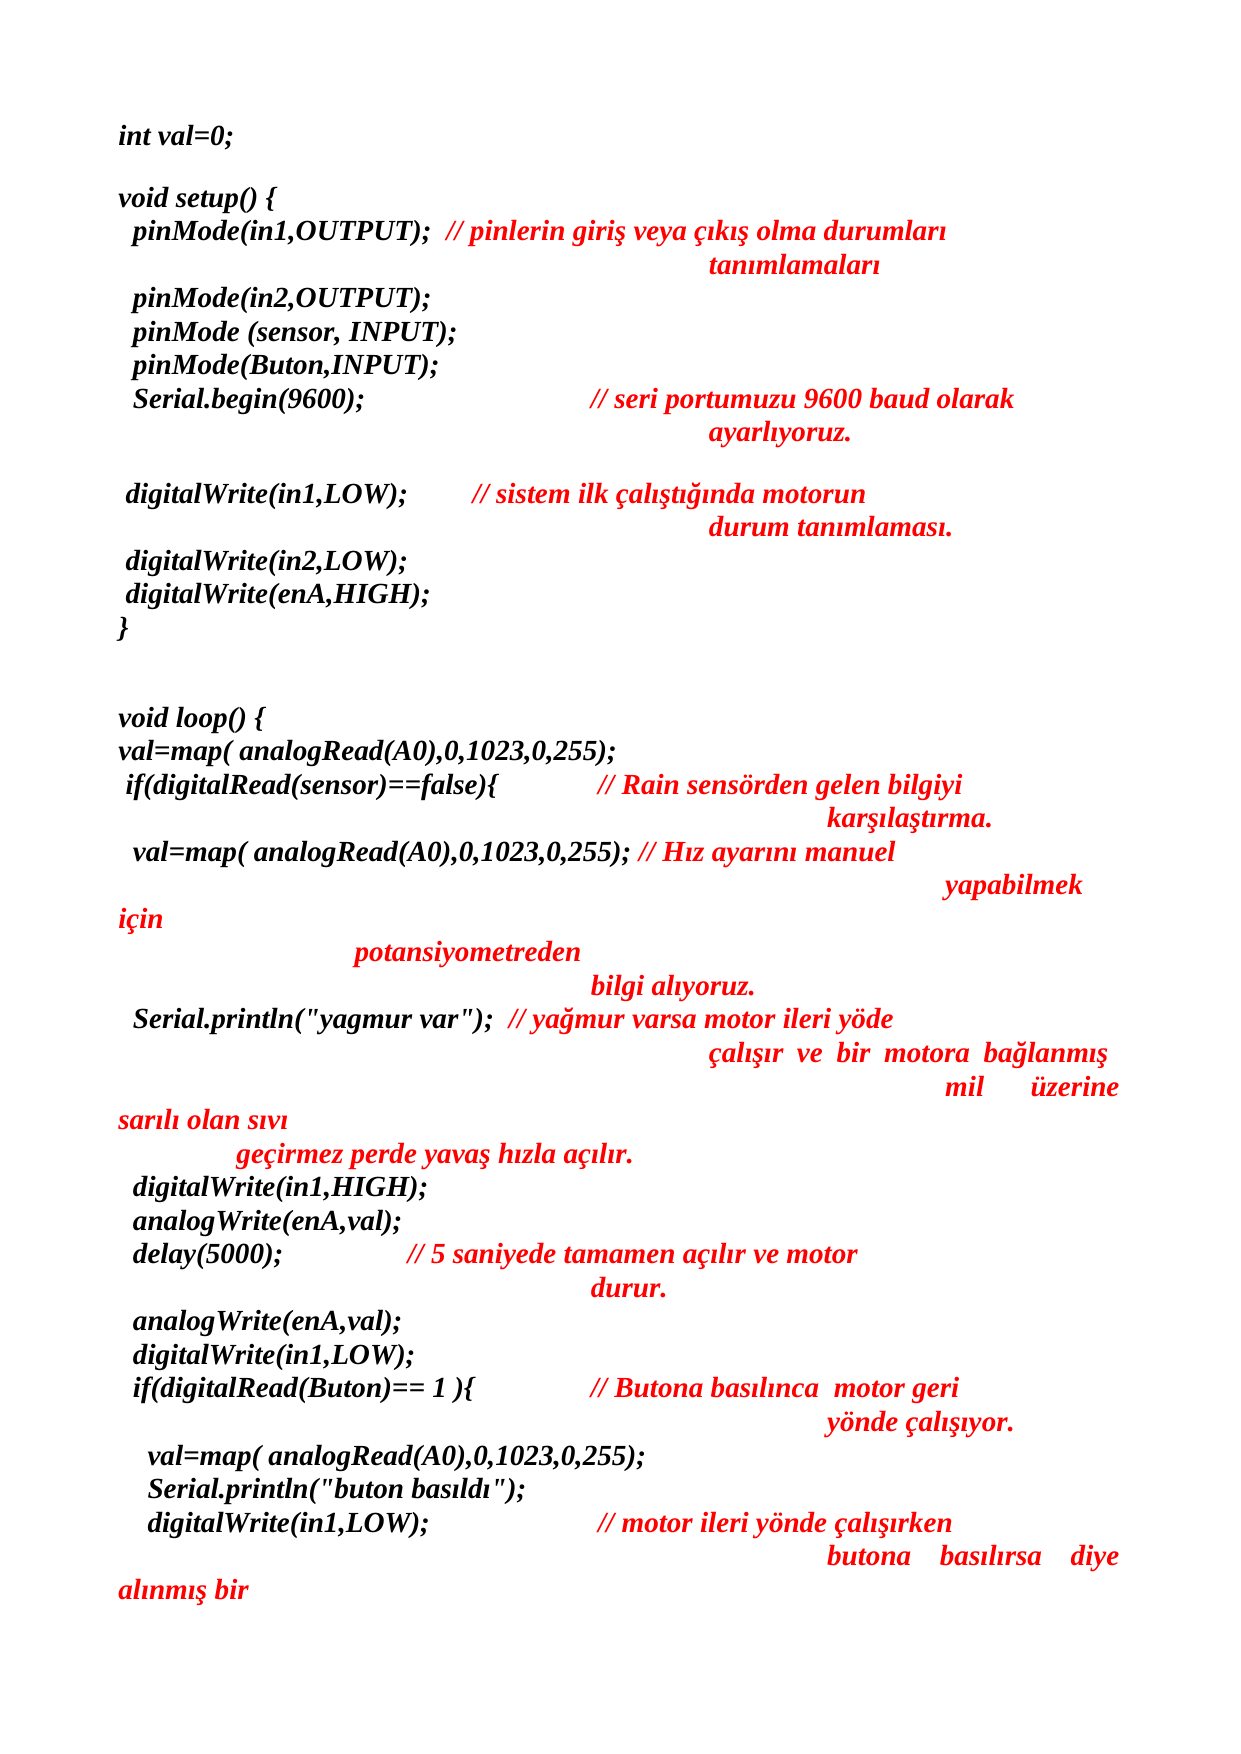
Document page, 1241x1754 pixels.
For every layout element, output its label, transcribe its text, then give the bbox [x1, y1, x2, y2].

text pinMode (sensor, INPUT); [118, 314, 1122, 347]
text analogWrite(enA,val); [118, 1303, 1122, 1337]
text val=map( analogRead(A0),0,1023,0,255); // Hız ayarını manuel yapabilmek için potansiyometreden bilgi alıyoruz. [118, 834, 1122, 1002]
text if(digitalRead(sensor)==false){ // Rain sensörden gelen bilgiyi karşılaştırma. [118, 767, 1122, 834]
text digitalWrite(enA,HIGH); [118, 577, 1122, 610]
text digitalWrite(in1,LOW); [118, 1337, 1122, 1371]
text Serial.begin(9600); // seri portumuzu 9600 baud olarak ayarlıyoruz. [118, 381, 1122, 448]
text void loop() { [118, 700, 1122, 733]
text Serial.println("buton basıldı"); [118, 1471, 1122, 1505]
text digitalWrite(in1,HIGH); [118, 1169, 1122, 1203]
text void setup() { [118, 180, 1122, 213]
text pinMode(in1,OUTPUT); // pinlerin giriş veya çıkış olma durumları tanımlamaları [118, 213, 1122, 280]
text pinMode(Buton,INPUT); [118, 347, 1122, 381]
text if(digitalRead(Buton)== 1 ){ // Butona basılınca motor geri yönde çalışıyor. [118, 1371, 1122, 1438]
text digitalWrite(in2,LOW); [118, 543, 1122, 577]
text analogWrite(enA,val); [118, 1203, 1122, 1236]
text val=map( analogRead(A0),0,1023,0,255); [118, 733, 1122, 767]
text pinMode(in2,OUTPUT); [118, 280, 1122, 314]
text Serial.println("yagmur var"); // yağmur varsa motor ileri yöde çalışır ve bir motora bağlanmış mil üzerine sarılı olan sıvı geçirmez perde yavaş hızla açılır. [118, 1002, 1122, 1169]
text val=map( analogRead(A0),0,1023,0,255); [118, 1438, 1122, 1471]
text } [118, 610, 1122, 644]
text digitalWrite(in1,LOW); // motor ileri yönde çalışırken butona basılırsa diye alınmış bir [118, 1505, 1122, 1605]
text int val=0; [118, 118, 1122, 152]
text digitalWrite(in1,LOW); // sistem ilk çalıştığında motorun durum tanımlaması. [118, 476, 1122, 543]
text delay(5000); // 5 saniyede tamamen açılır ve motor durur. [118, 1236, 1122, 1303]
